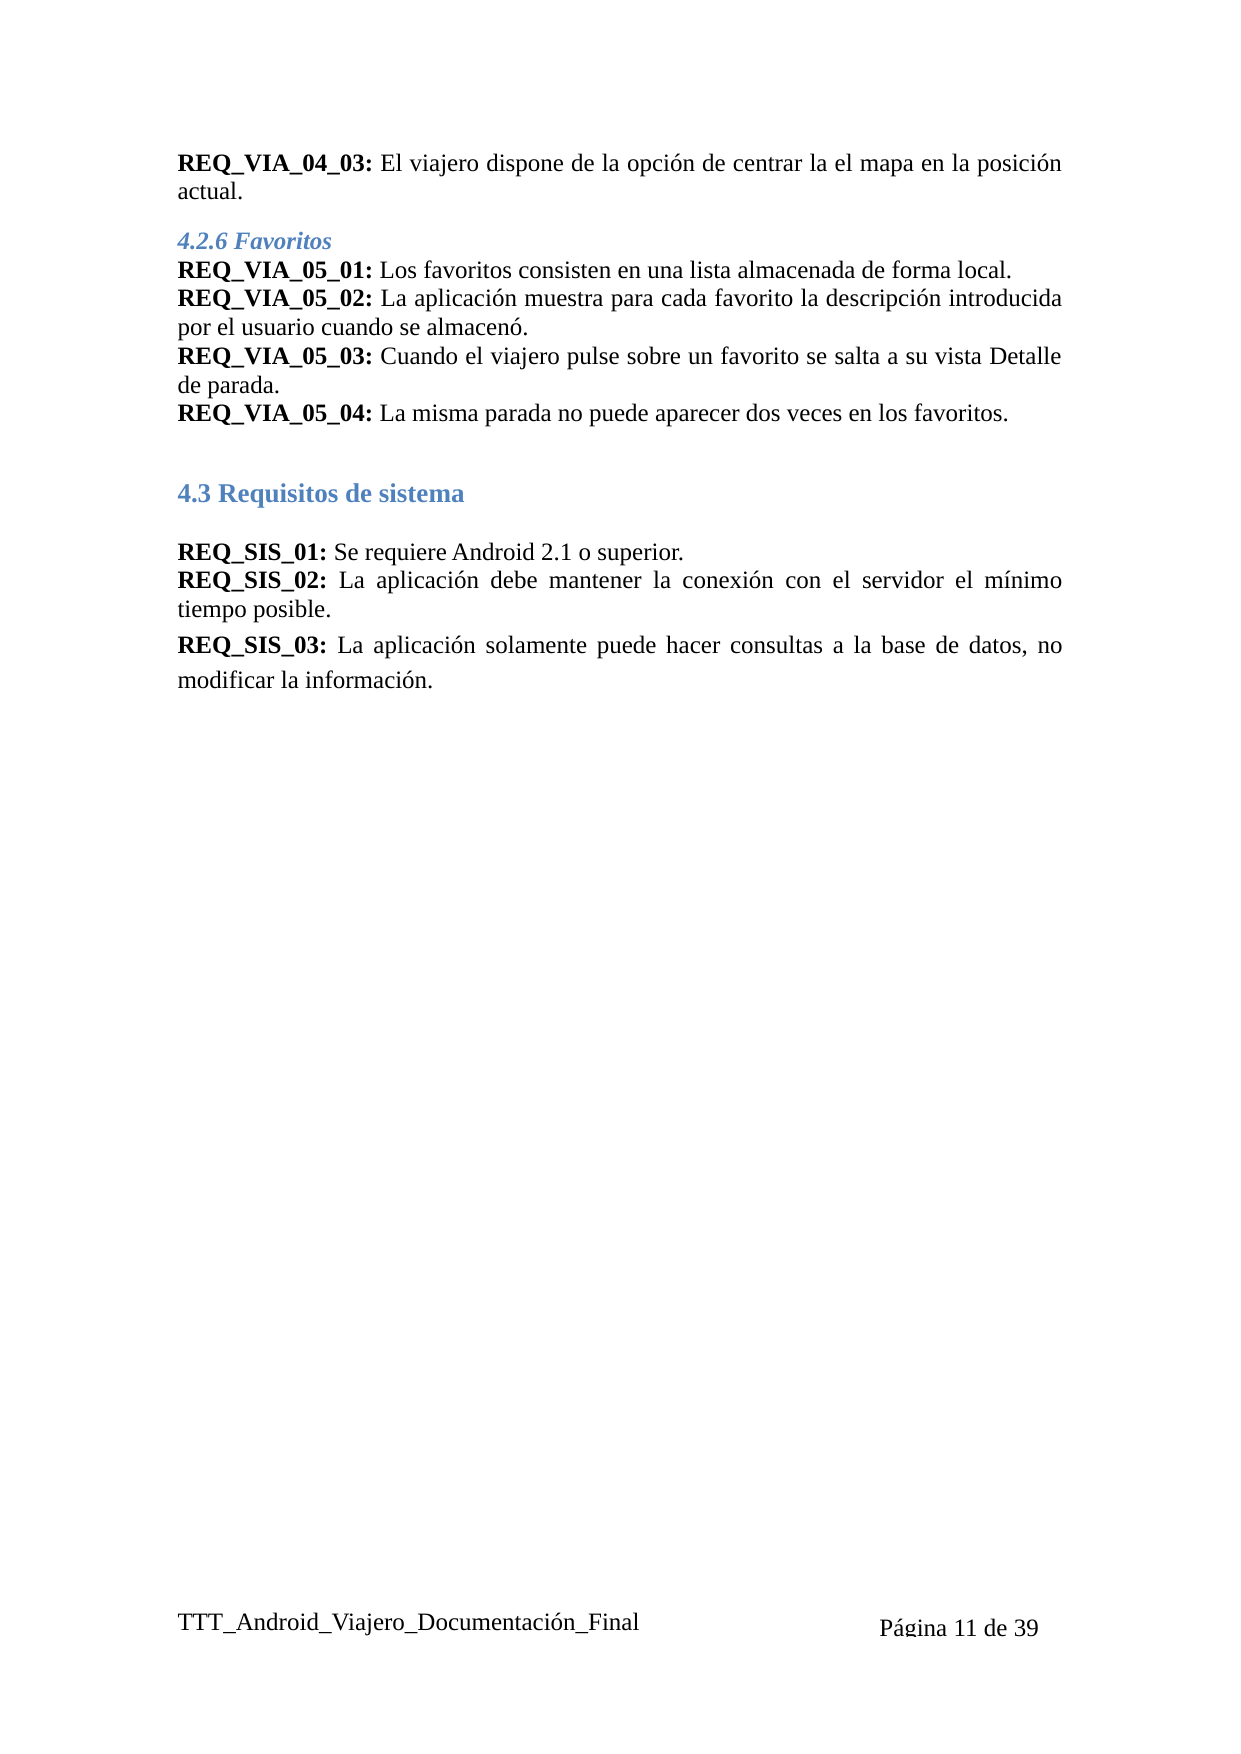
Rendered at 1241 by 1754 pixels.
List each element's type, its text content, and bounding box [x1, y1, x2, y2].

text REQ_SIS_03: La aplicación solamente puede hacer consultas a la base de datos, no modificar la información. [177, 623, 1063, 694]
text REQ_SIS_01: Se requiere Android 2.1 o superior. [177, 537, 1063, 566]
text REQ_VIA_04_03: El viajero dispone de la opción de centrar la el mapa en la posición actual. [177, 148, 1063, 205]
text REQ_VIA_05_01: Los favoritos consisten en una lista almacenada de forma local. [177, 255, 1063, 283]
text REQ_VIA_05_04: La misma parada no puede aparecer dos veces en los favoritos. [177, 398, 1063, 427]
text REQ_SIS_02: La aplicación debe mantener la conexión con el servidor el mínimo tiempo posible. [177, 566, 1063, 623]
subtitle 4.3 Requisitos de sistema [177, 477, 1063, 508]
subtitle 4.2.6 Favoritos [177, 226, 1063, 255]
text REQ_VIA_05_02: La aplicación muestra para cada favorito la descripción introducida por el usuario cuando se almacenó. [177, 283, 1063, 341]
text REQ_VIA_05_03: Cuando el viajero pulse sobre un favorito se salta a su vista Detalle de parada. [177, 341, 1063, 398]
